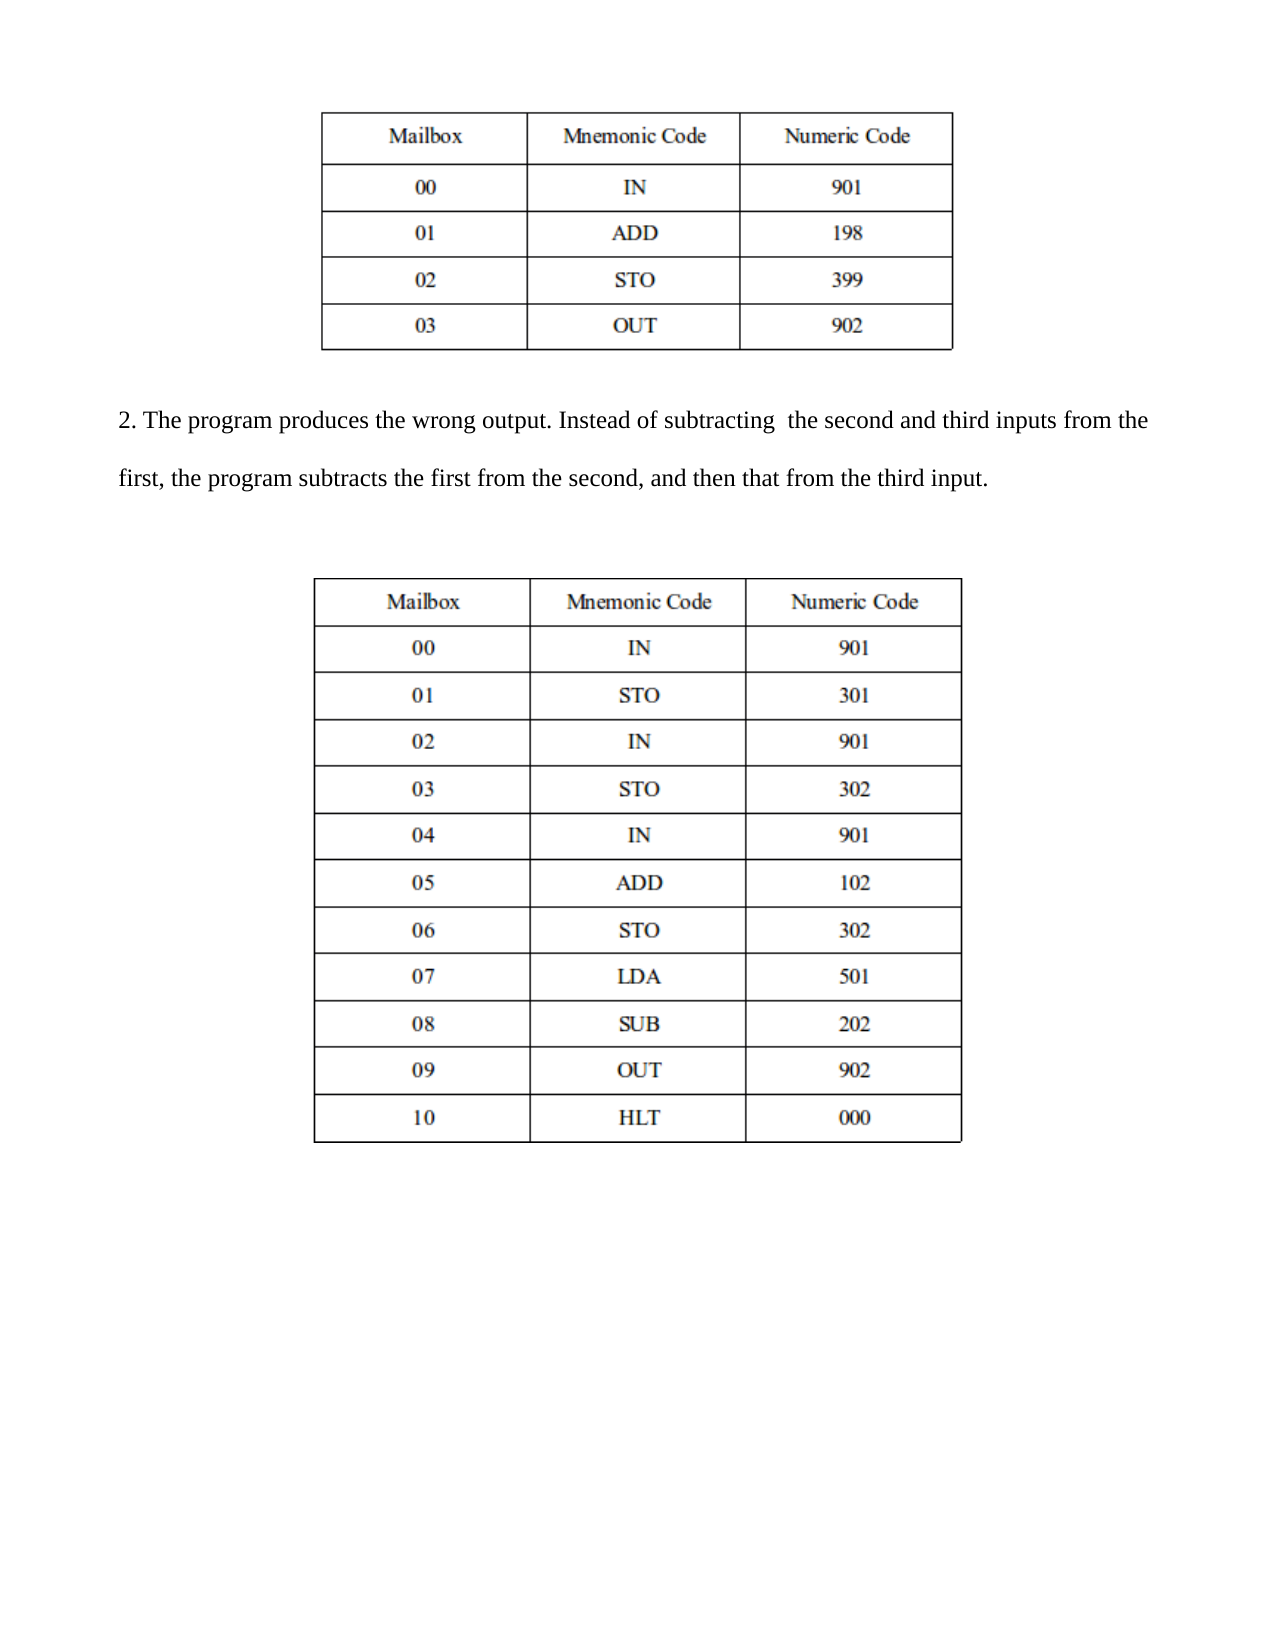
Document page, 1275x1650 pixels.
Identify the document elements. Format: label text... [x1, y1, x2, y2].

text 2. The program produces the wrong output. Instead of subtracting the second and third inputs from the first, the program subtracts the first from the second, and then that from the third input. [118, 406, 1157, 492]
picture [311, 578, 964, 1143]
picture [320, 108, 955, 352]
